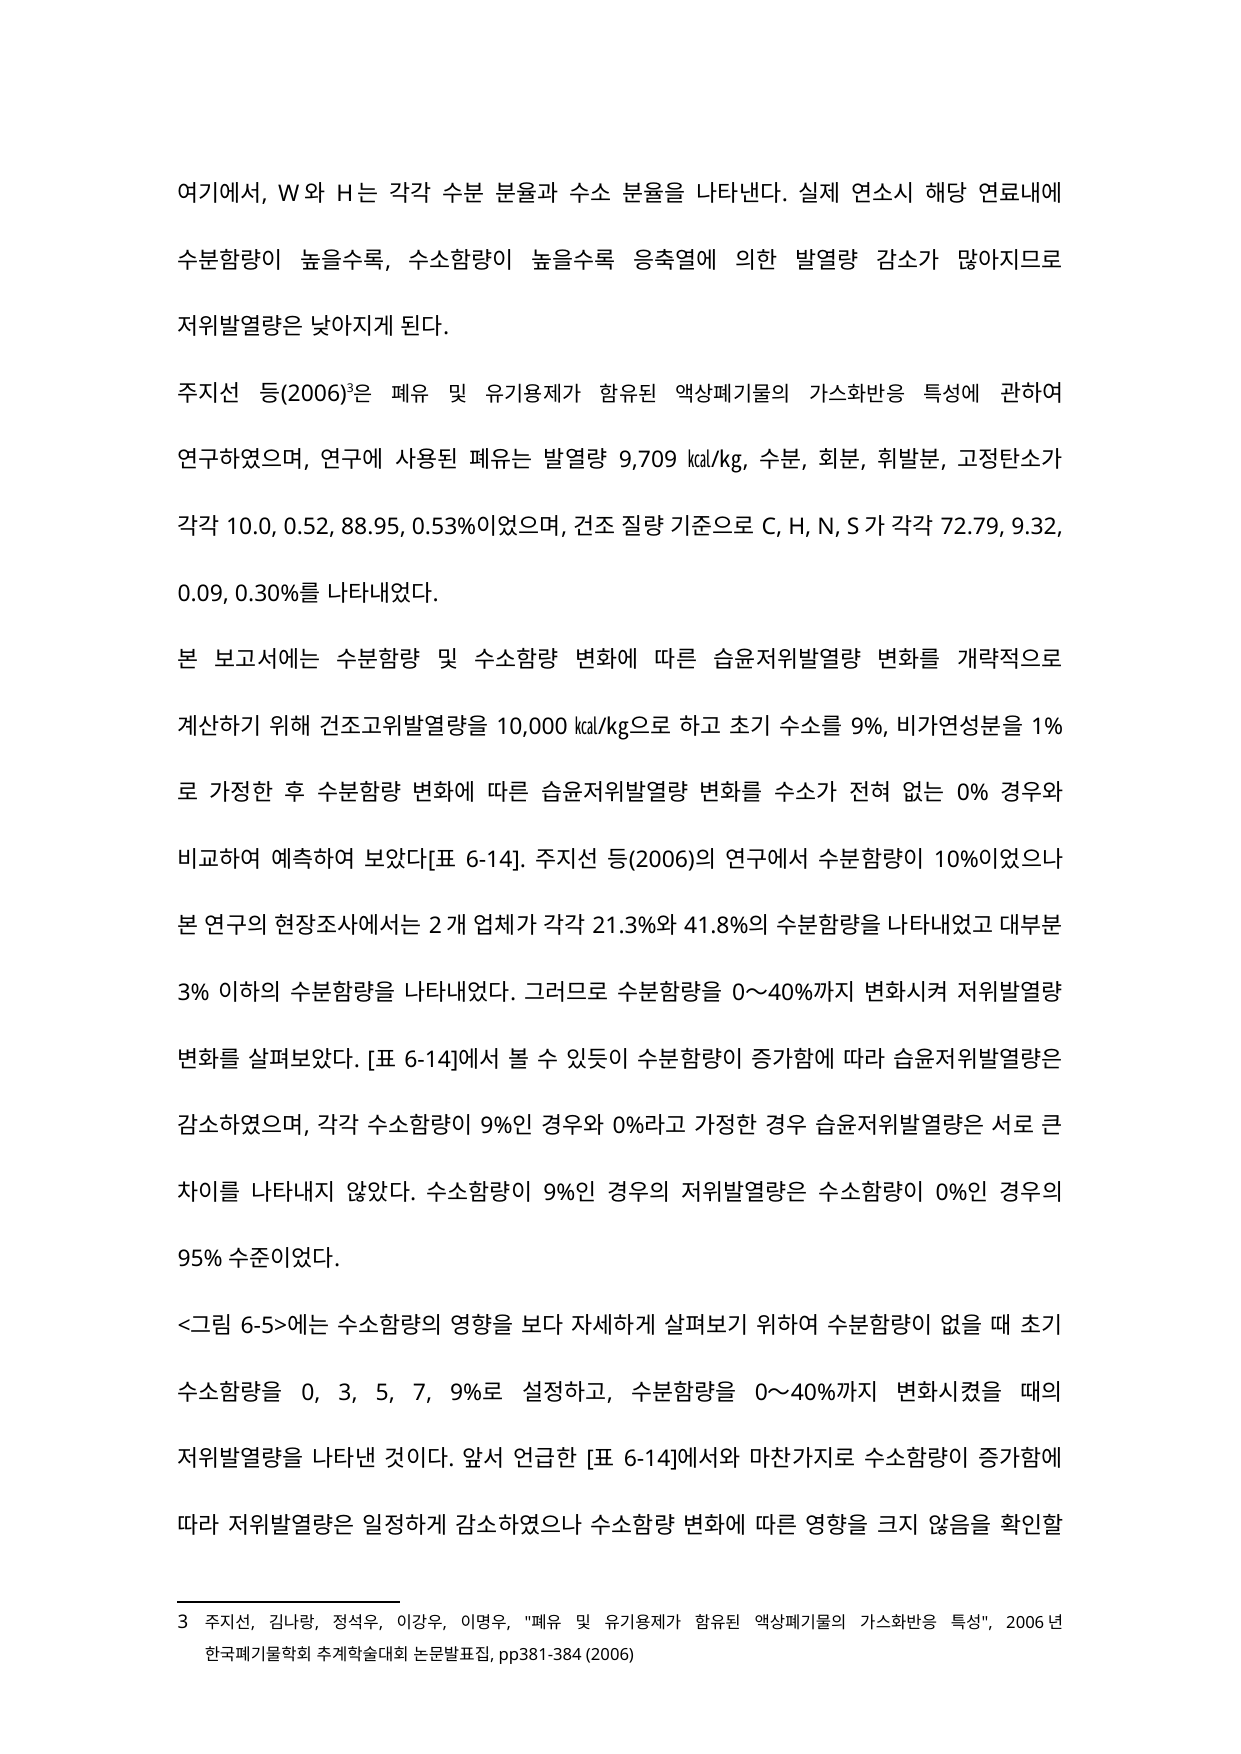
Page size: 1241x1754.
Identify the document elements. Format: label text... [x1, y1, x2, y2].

text 본 보고서에는 수분함량 및 수소함량 변화에 따른 습윤저위발열량 변화를 개략적으로 계산하기 위해 건조고위발열량을 10,000 ㎉/㎏으로 하고 초기 수소를 9%, 비가연성분을 1%로 가정한 후 수분함량 변화에 따른 습윤저위발열량 변화를 수소가 전혀 없는 0% 경우와 비교하여 예측하여 보았다[표 6-14]. 주지선 등(2006)의 연구에서 수분함량이 10%이었으나 본 연구의 현장조사에서는 2개 업체가 각각 21.3%와 41.8%의 수분함량을 나타내었고 대부분 3% 이하의 수분함량을 나타내었다. 그러므로 수분함량을 0～40%까지 변화시켜 저위발열량 변화를 살펴보았다. [표 6-14]에서 볼 수 있듯이 수분함량이 증가함에 따라 습윤저위발열량은 감소하였으며, 각각 수소함량이 9%인 경우와 0%라고 가정한 경우 습윤저위발열량은 서로 큰 차이를 나타내지 않았다. 수소함량이 9%인 경우의 저위발열량은 수소함량이 0%인 경우의 95% 수준이었다. [177, 641, 1063, 1273]
text 여기에서, W와 H는 각각 수분 분율과 수소 분율을 나타낸다. 실제 연소시 해당 연료내에 수분함량이 높을수록, 수소함량이 높을수록 응축열에 의한 발열량 감소가 많아지므로 저위발열량은 낮아지게 된다. [177, 175, 1063, 341]
text 주지선, 김나랑, 정석우, 이강우, 이명우, "폐유 및 유기용제가 함유된 액상폐기물의 가스화반응 특성", 2006년 한국폐기물학회 추계학술대회 논문발표집, pp381-384 (2006) [177, 1608, 1063, 1665]
text 주지선 등(2006)은 폐유 및 유기용제가 함유된 액상폐기물의 가스화반응 특성에 관하여 연구하였으며, 연구에 사용된 폐유는 발열량 9,709 ㎉/㎏, 수분, 회분, 휘발분, 고정탄소가 각각 10.0, 0.52, 88.95, 0.53%이었으며, 건조 질량 기준으로 C, H, N, S가 각각 72.79, 9.32, 0.09, 0.30%를 나타내었다. [177, 375, 1063, 608]
text <그림 6-5>에는 수소함량의 영향을 보다 자세하게 살펴보기 위하여 수분함량이 없을 때 초기 수소함량을 0, 3, 5, 7, 9%로 설정하고, 수분함량을 0～40%까지 변화시켰을 때의 저위발열량을 나타낸 것이다. 앞서 언급한 [표 6-14]에서와 마찬가지로 수소함량이 증가함에 따라 저위발열량은 일정하게 감소하였으나 수소함량 변화에 따른 영향을 크지 않음을 확인할 [177, 1307, 1063, 1540]
